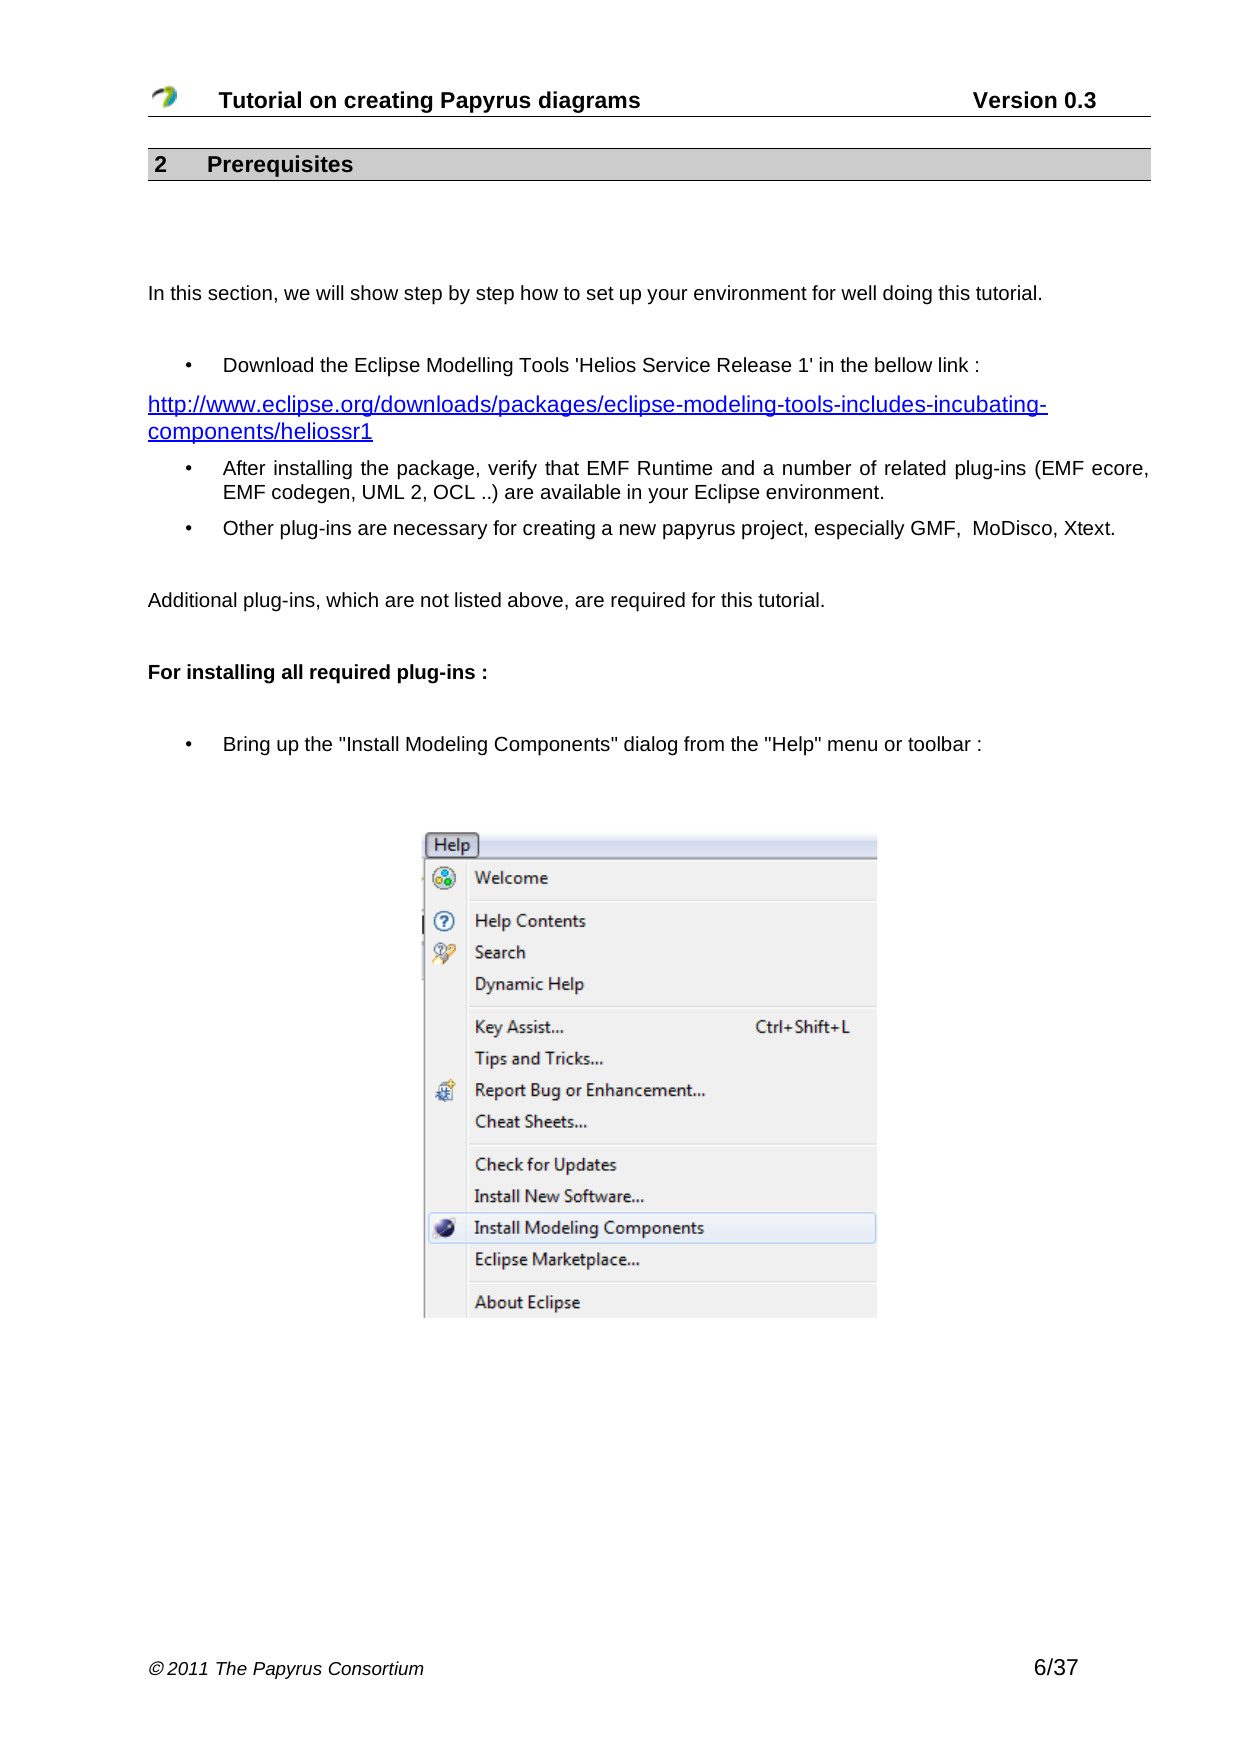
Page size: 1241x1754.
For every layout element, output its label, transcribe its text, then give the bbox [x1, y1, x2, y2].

subtitle Prerequisites [148, 149, 1151, 180]
text In this section, we will show step by step how to set up your environment for well doing this tutorial. [148, 282, 1151, 305]
text Additional plug-ins, which are not listed above, are required for this tutorial. [148, 588, 1151, 612]
list Download the Eclipse Modelling Tools 'Helios Service Release 1' in the bellow link : [185, 354, 1151, 377]
list After installing the package, verify that EMF Runtime and a number of related plug-ins (EMF ecore, EMF codegen, UML 2, OCL ..) are available in your Eclipse environment. [185, 457, 1151, 504]
text http://www.eclipse.org/downloads/packages/eclipse-modeling-tools-includes-incubating-components/heliossr1 [148, 390, 1151, 444]
list Bring up the "Install Modeling Components" dialog from the "Help" menu or toolbar : [185, 733, 1151, 756]
text For installing all required plug-ins : [148, 661, 1151, 684]
picture [152, 84, 177, 110]
list Other plug-ins are necessary for creating a new papyrus project, especially GMF, MoDisco, Xtext. [185, 516, 1151, 540]
